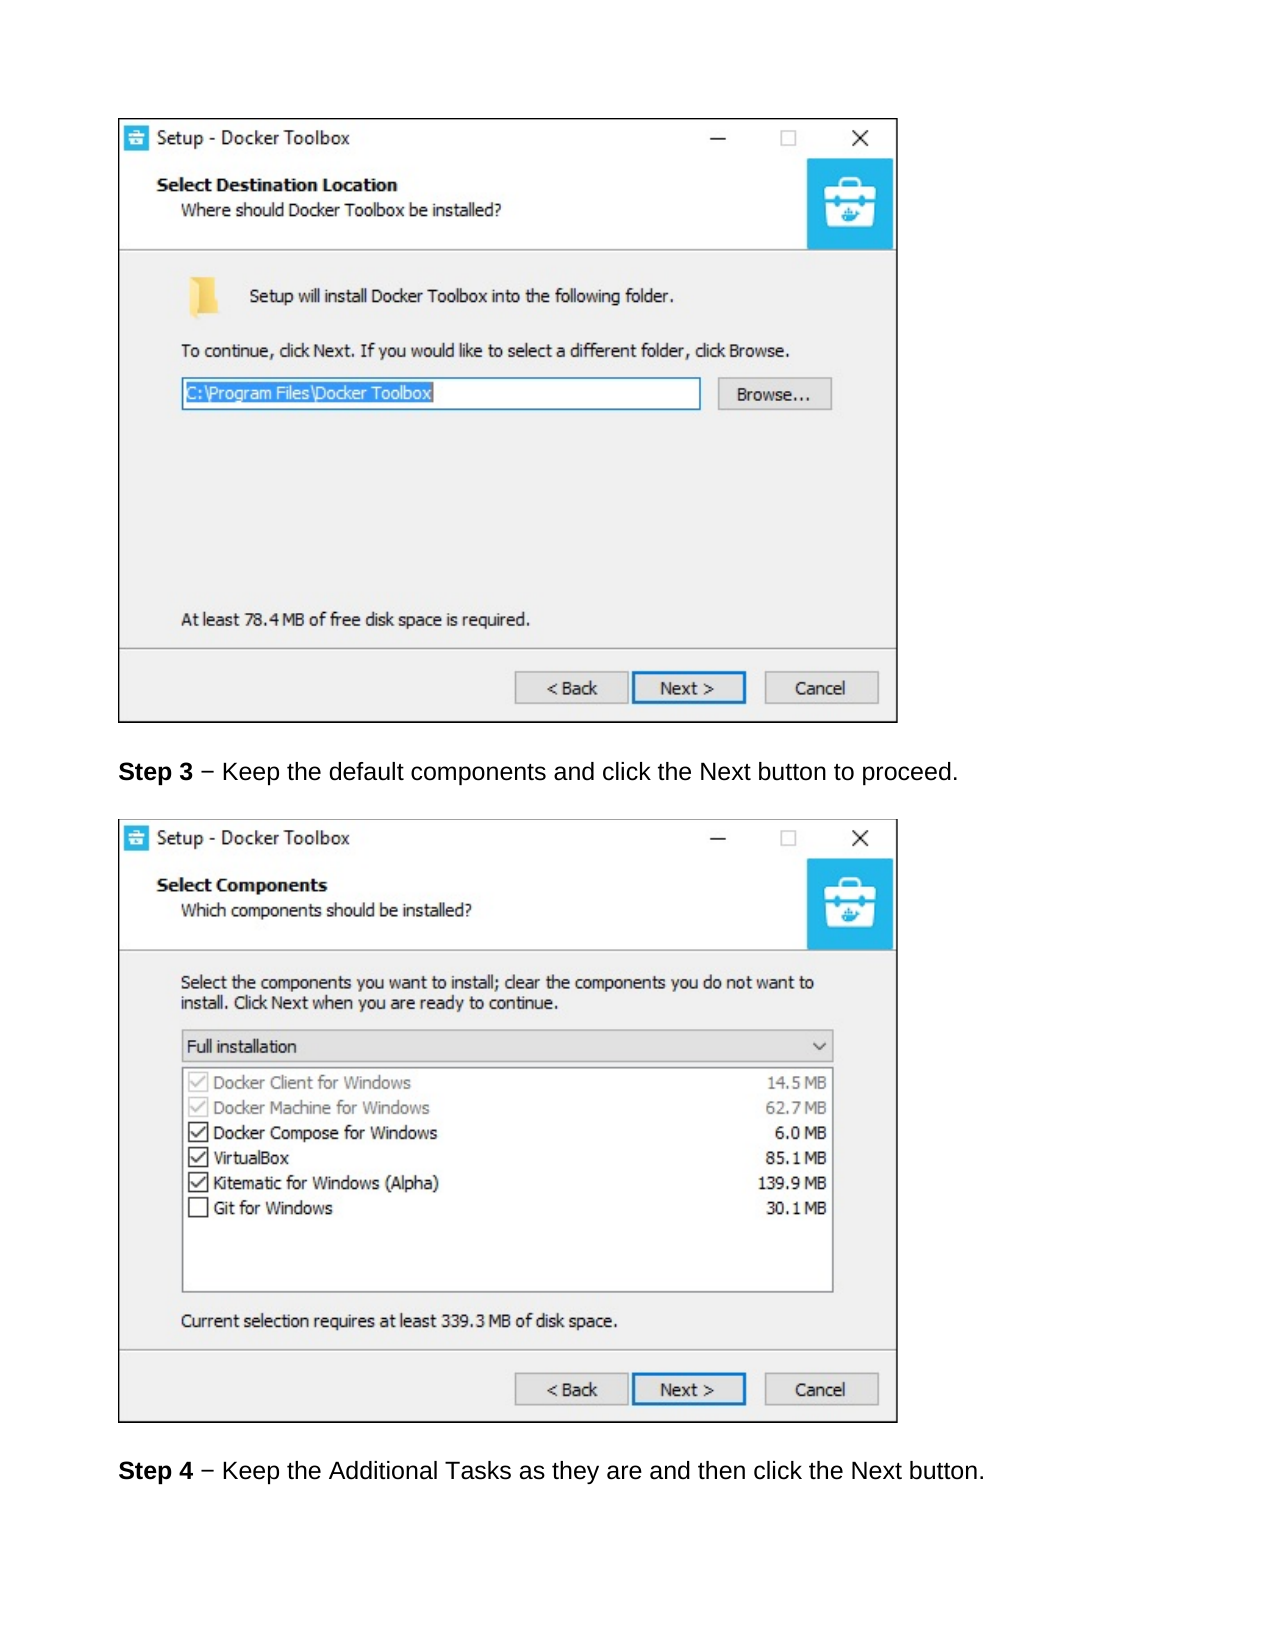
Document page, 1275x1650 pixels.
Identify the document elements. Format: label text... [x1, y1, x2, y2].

text Step 4 − Keep the Additional Tasks as they are and then click the Next button. [118, 1456, 1157, 1485]
text Step 3 − Keep the default components and click the Next button to proceed. [118, 757, 1157, 785]
picture [118, 118, 898, 723]
picture [118, 819, 898, 1423]
